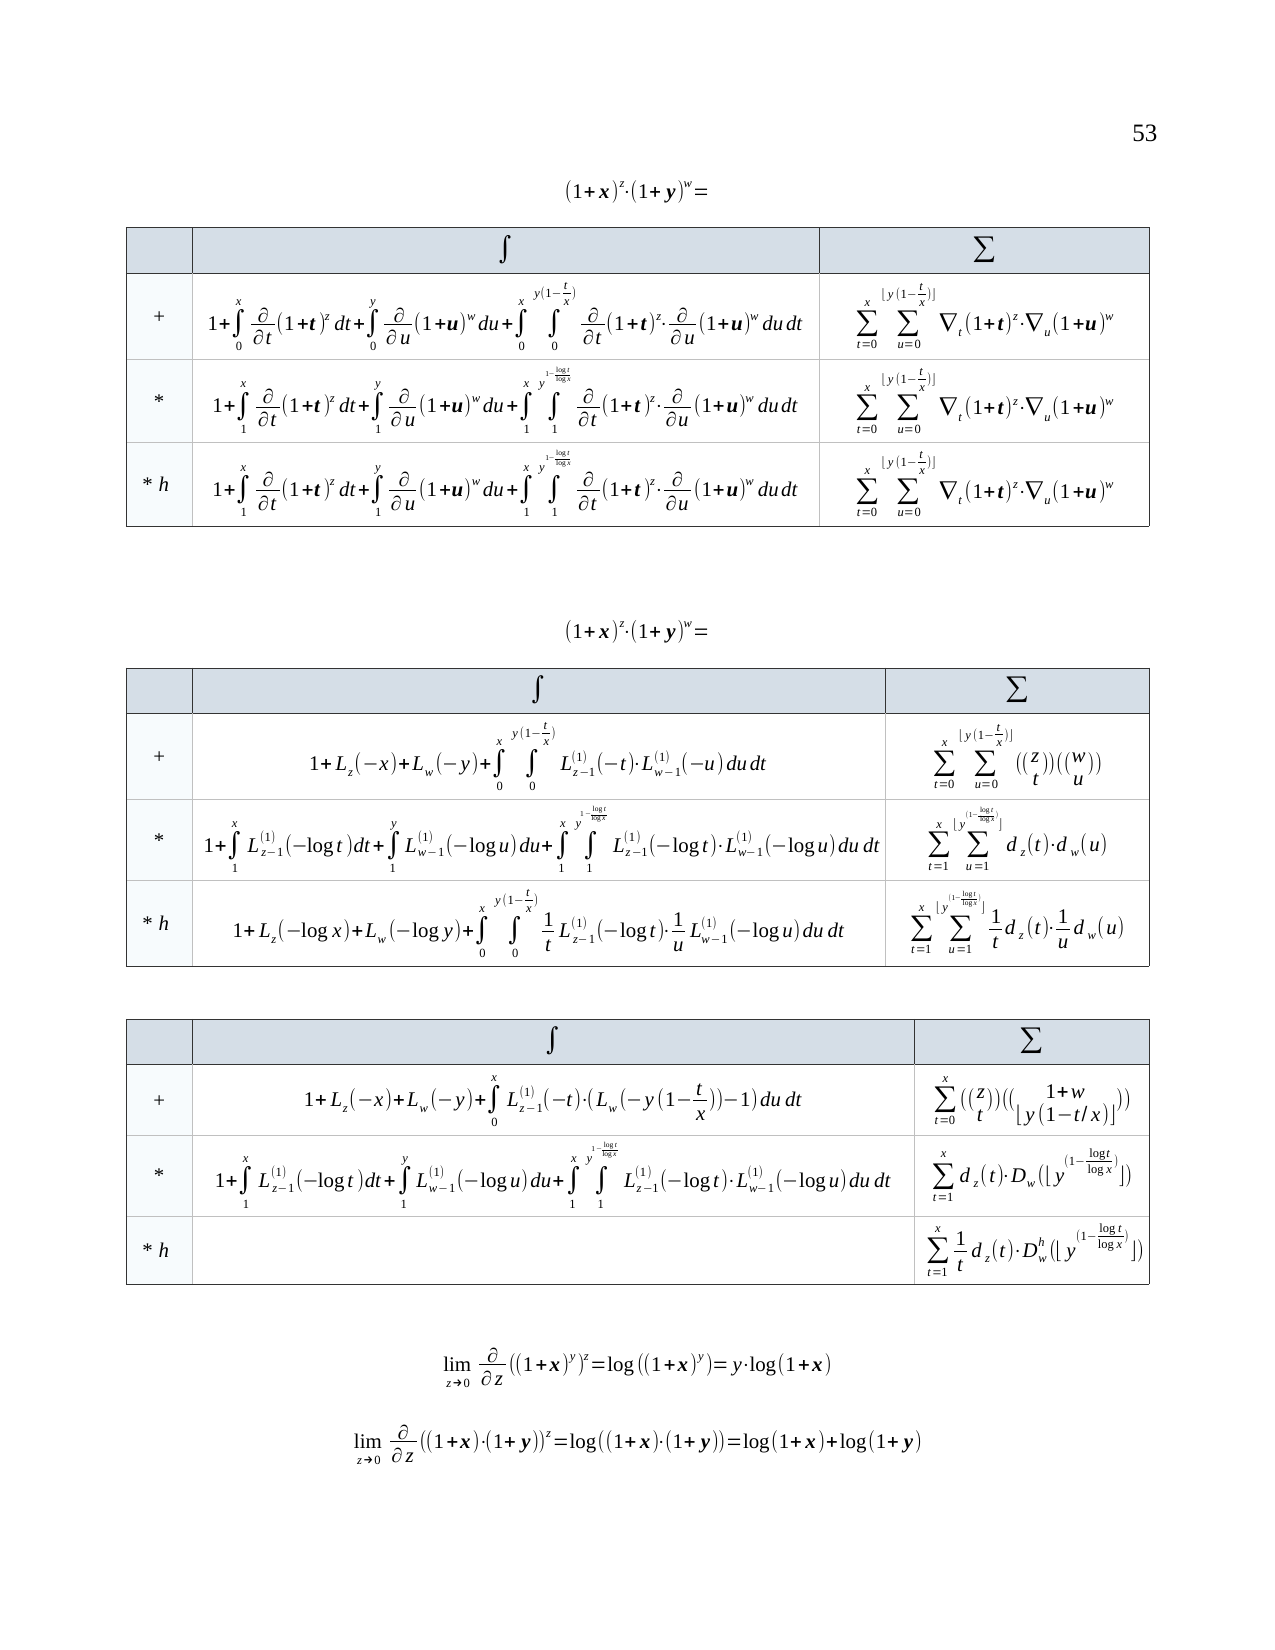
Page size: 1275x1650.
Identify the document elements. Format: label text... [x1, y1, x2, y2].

table_cell * [127, 1217, 192, 1284]
table_cell [193, 881, 885, 966]
table_cell * [127, 881, 192, 966]
table_cell [915, 1136, 1149, 1216]
table_cell [886, 881, 1149, 966]
table_header [915, 1020, 1149, 1064]
table_header [127, 669, 192, 713]
table_cell [193, 1136, 914, 1216]
table_cell * [127, 1136, 192, 1216]
table_cell [193, 1217, 914, 1284]
table_cell [193, 443, 819, 526]
table_header [193, 1020, 914, 1064]
table_header [193, 669, 885, 713]
table_cell [820, 360, 1149, 442]
table_header [193, 228, 819, 273]
table_cell * [127, 443, 192, 526]
table_cell * [127, 800, 192, 880]
table_cell [886, 800, 1149, 880]
table_header [127, 1020, 192, 1064]
table_cell [915, 1217, 1149, 1284]
table_header [127, 228, 192, 273]
table_header [820, 228, 1149, 273]
table_cell [915, 1065, 1149, 1135]
table_cell [193, 360, 819, 442]
table_cell + [127, 714, 192, 799]
table_cell [820, 274, 1149, 359]
table_cell + [127, 1065, 192, 1135]
table_cell [193, 714, 885, 799]
table_cell [886, 714, 1149, 799]
table_cell [193, 800, 885, 880]
table_cell + [127, 274, 192, 359]
table_cell [193, 274, 819, 359]
table_cell [193, 1065, 914, 1135]
table_header [886, 669, 1149, 713]
table_cell [820, 443, 1149, 526]
table_cell * [127, 360, 192, 442]
